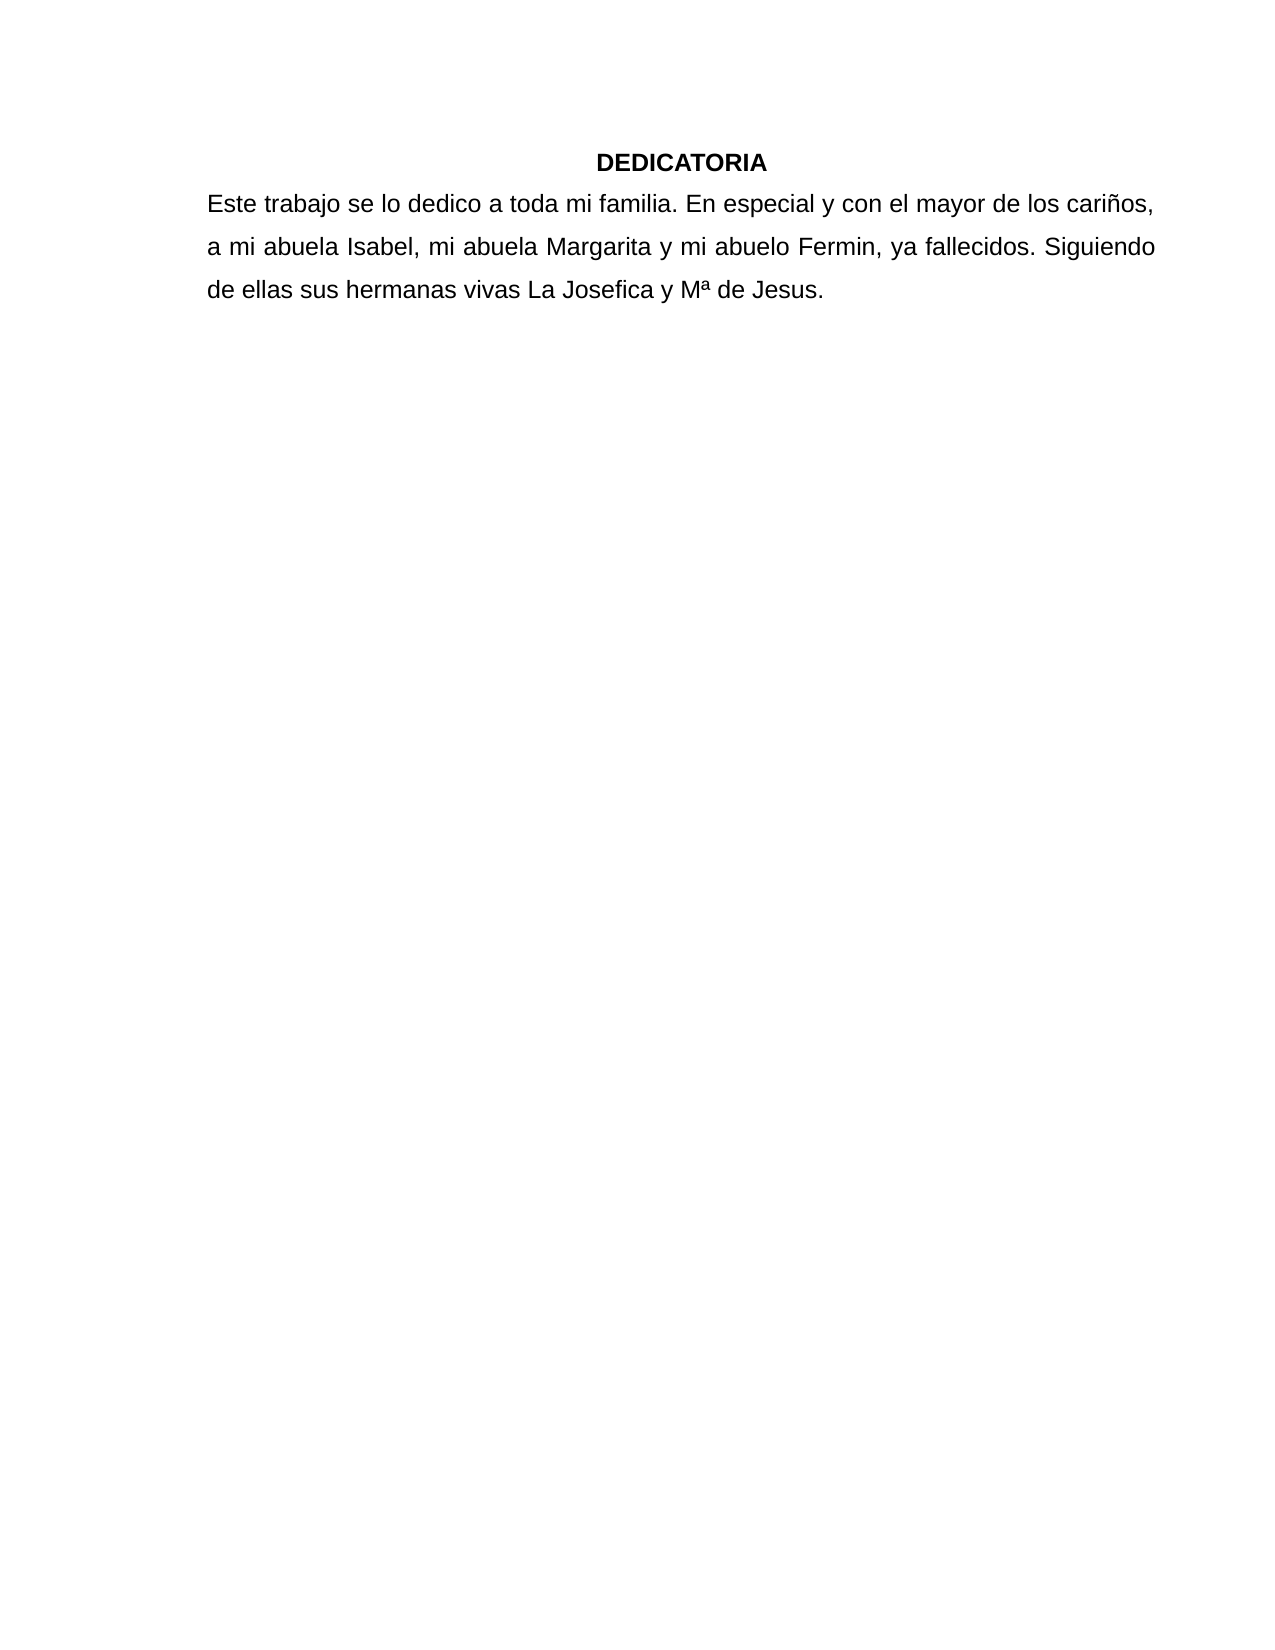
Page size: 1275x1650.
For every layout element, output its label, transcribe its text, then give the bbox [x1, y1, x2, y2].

subtitle DEDICATORIA [207, 148, 1157, 176]
text Este trabajo se lo dedico a toda mi familia. En especial y con el mayor de los cariños, a mi abuela Isabel, mi abuela Margarita y mi abuelo Fermin, ya fallecidos. Siguiendo de ellas sus hermanas vivas La Josefica y Mª de Jesus. [207, 189, 1157, 304]
